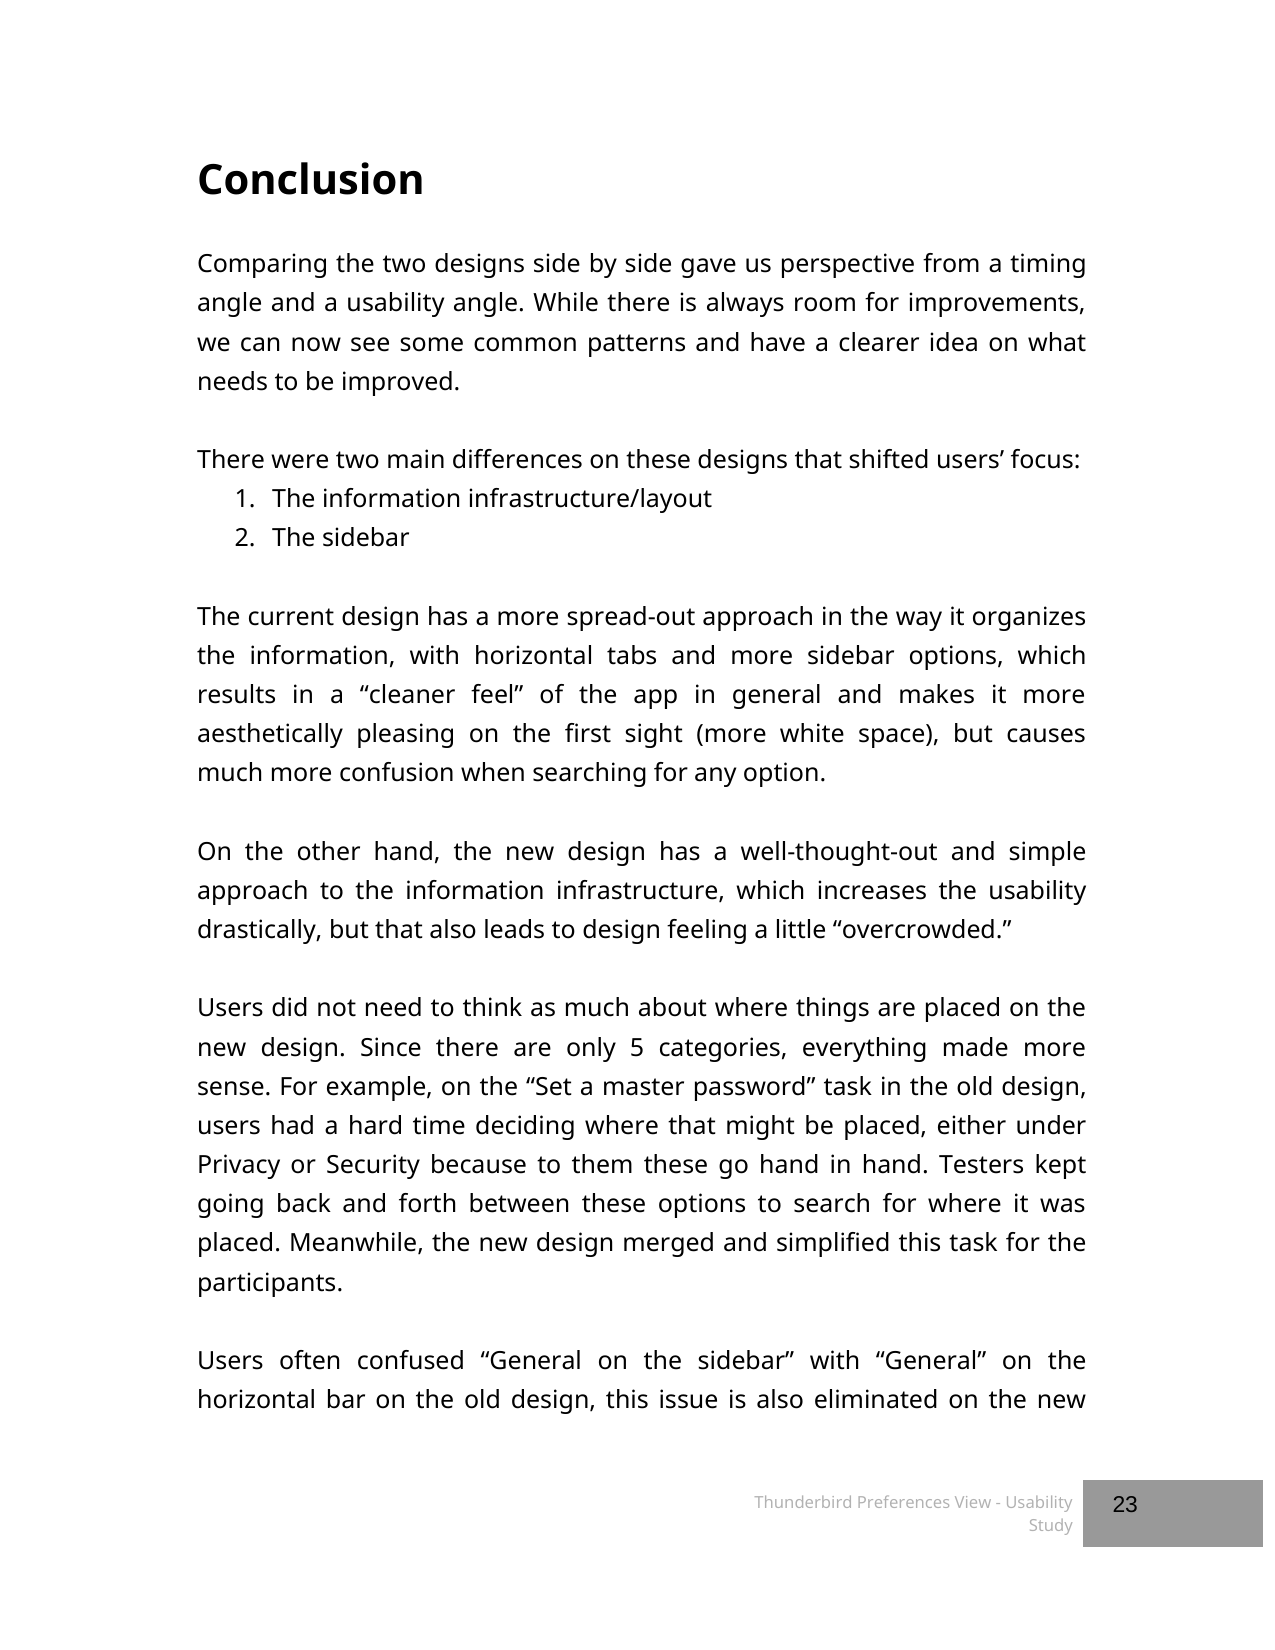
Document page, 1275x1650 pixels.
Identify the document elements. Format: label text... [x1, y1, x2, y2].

text Users did not need to think as much about where things are placed on the new design. Since there are only 5 categories, everything made more sense. For example, on the “Set a master password” task in the old design, users had a hard time deciding where that might be placed, either under Privacy or Security because to them these go hand in hand. Testers kept going back and forth between these options to search for where it was placed. Meanwhile, the new design merged and simplified this task for the participants. [197, 990, 1087, 1298]
text Users often confused “General on the sidebar” with “General” on the horizontal bar on the old design, this issue is also eliminated on the new [197, 1343, 1087, 1416]
text Comparing the two designs side by side gave us perspective from a timing angle and a usability angle. While there is always room for improvements, we can now see some common patterns and have a clearer idea on what needs to be improved. [197, 246, 1087, 397]
text The current design has a more spread-out approach in the way it organizes the information, with horizontal tabs and more sidebar options, which results in a “cleaner feel” of the app in general and makes it more aesthetically pleasing on the first sight (more white space), but causes much more confusion when searching for any option. [197, 598, 1087, 789]
list The sidebar [234, 520, 1087, 554]
subtitle Conclusion [197, 150, 1087, 207]
text On the other hand, the new design has a well-thought-out and simple approach to the information infrastructure, which increases the usability drastically, but that also leads to design feeling a little “overcrowded.” [197, 833, 1087, 946]
list The information infrastructure/layout [234, 481, 1087, 515]
text There were two main differences on these designs that shifted users’ focus: [197, 442, 1087, 476]
